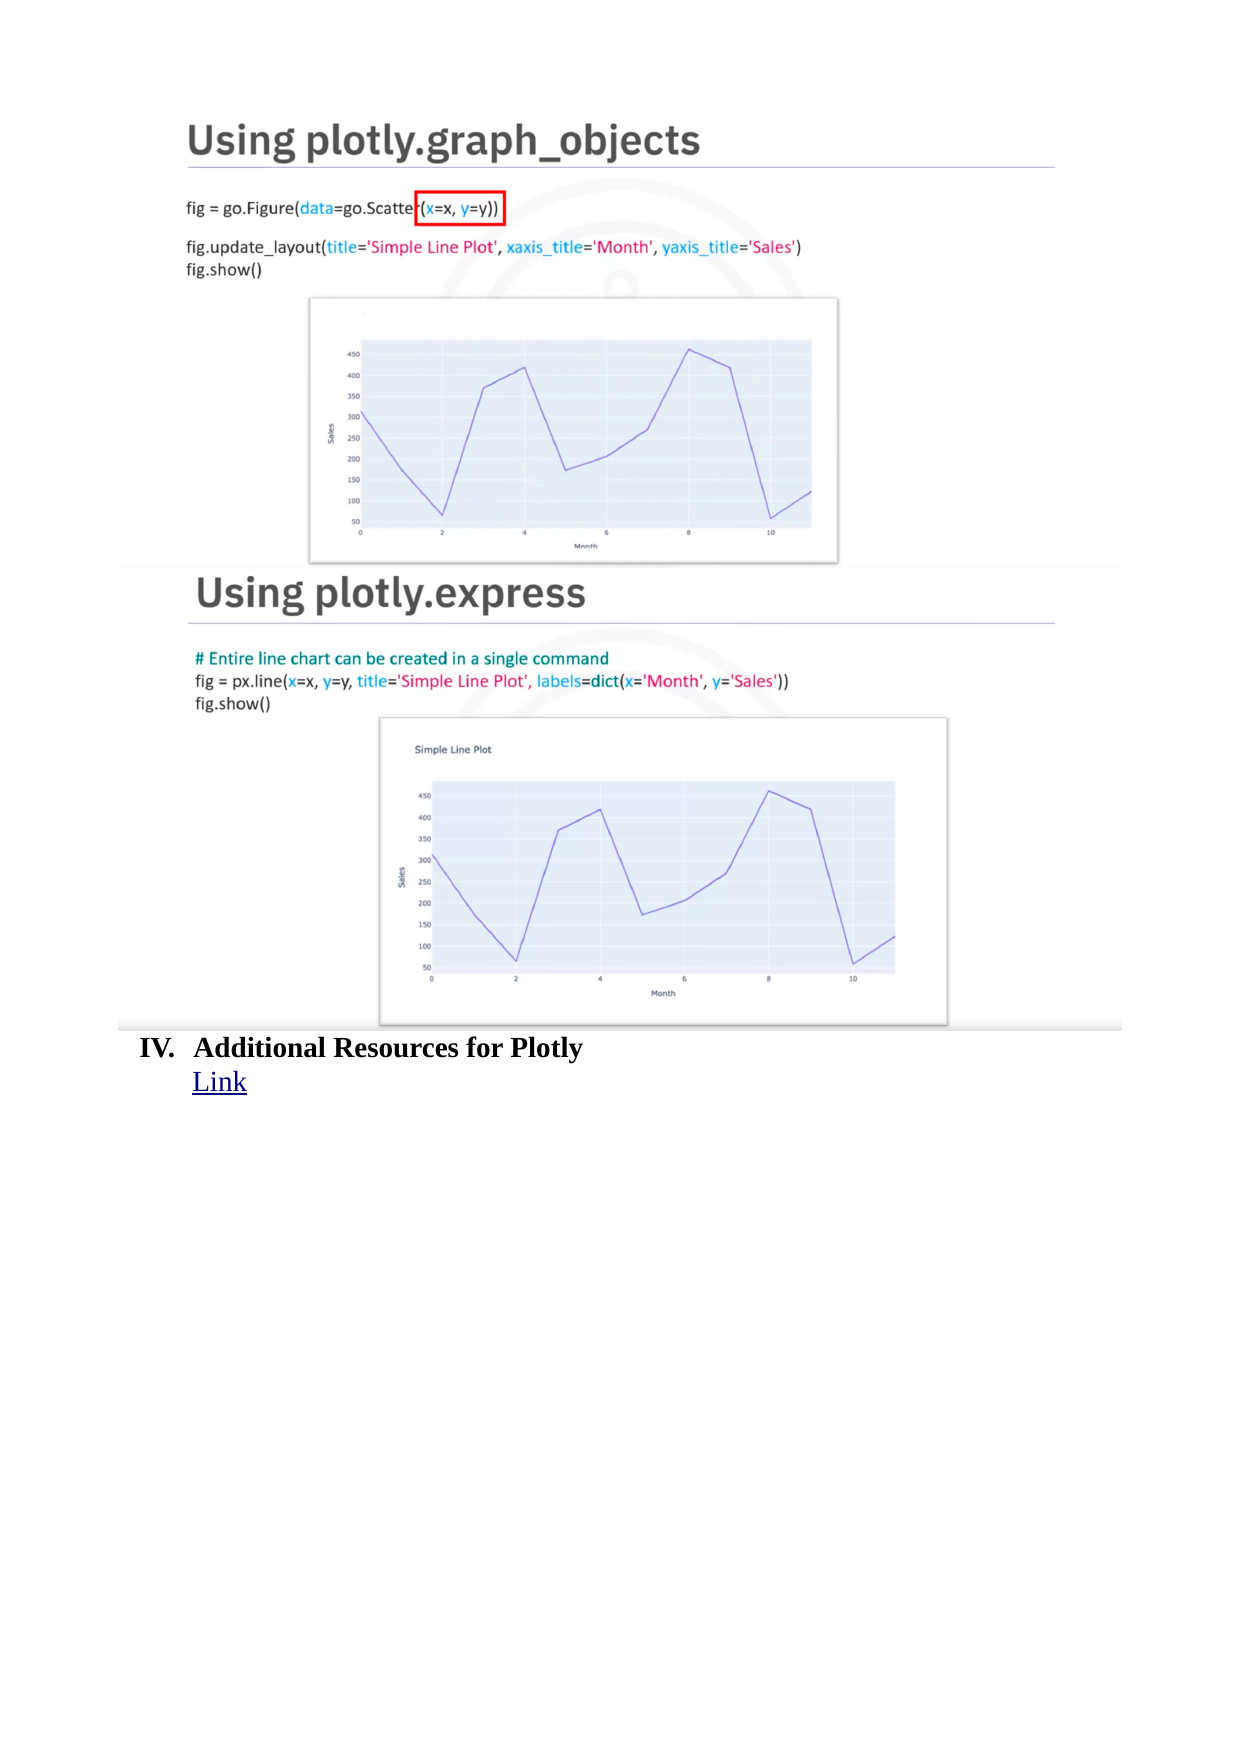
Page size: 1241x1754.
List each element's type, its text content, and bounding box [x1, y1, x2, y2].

list Additional Resources for Plotly [175, 1031, 1122, 1064]
picture [118, 118, 1123, 1031]
text Link [118, 1064, 1122, 1097]
